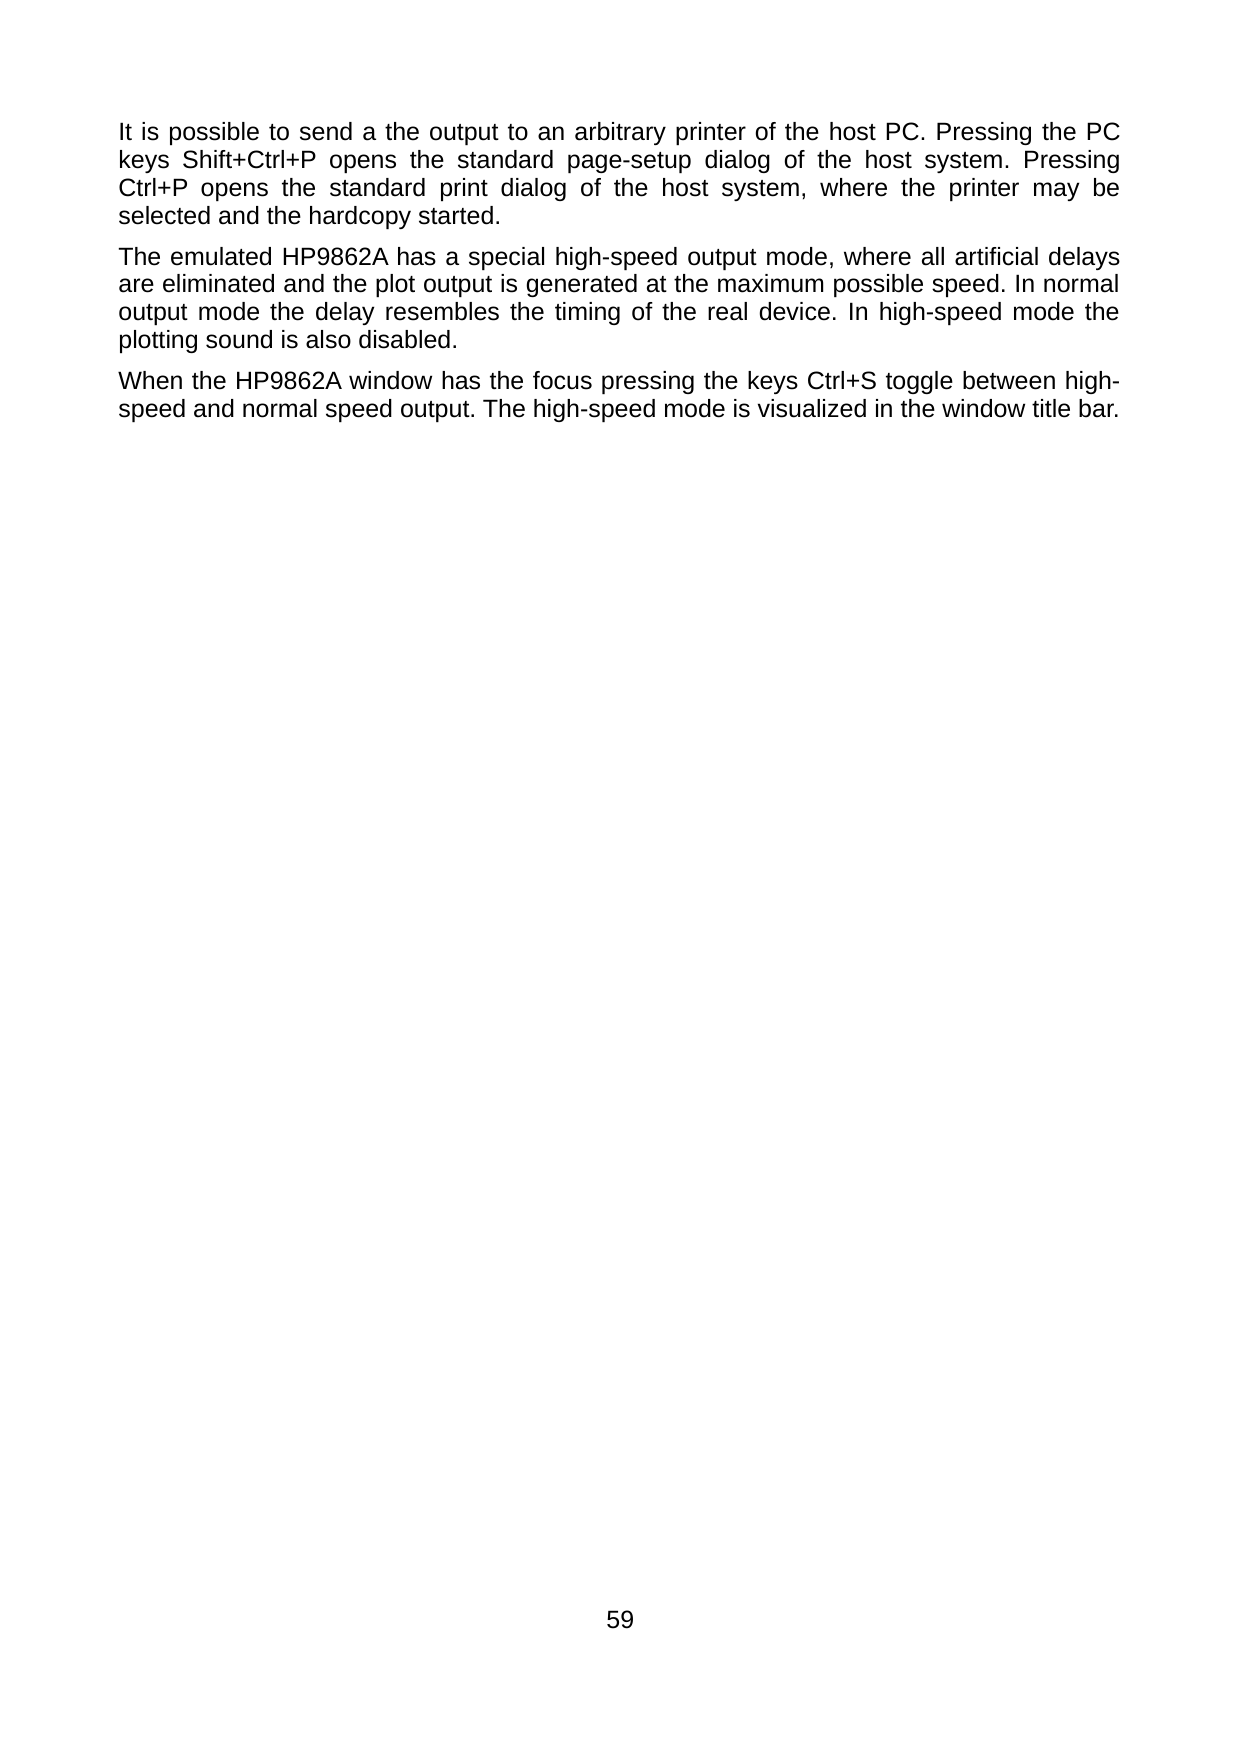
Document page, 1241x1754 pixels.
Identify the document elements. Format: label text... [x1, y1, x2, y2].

text The emulated HP9862A has a special high-speed output mode, where all artificial delays are eliminated and the plot output is generated at the maximum possible speed. In normal output mode the delay resembles the timing of the real device. In high-speed mode the plotting sound is also disabled. [118, 242, 1122, 354]
text When the HP9862A window has the focus pressing the keys Ctrl+S toggle between high-speed and normal speed output. The high-speed mode is visualized in the window title bar. [118, 366, 1122, 422]
text It is possible to send a the output to an arbitrary printer of the host PC. Pressing the PC keys Shift+Ctrl+P opens the standard page-setup dialog of the host system. Pressing Ctrl+P opens the standard print dialog of the host system, where the printer may be selected and the hardcopy started. [118, 118, 1122, 230]
